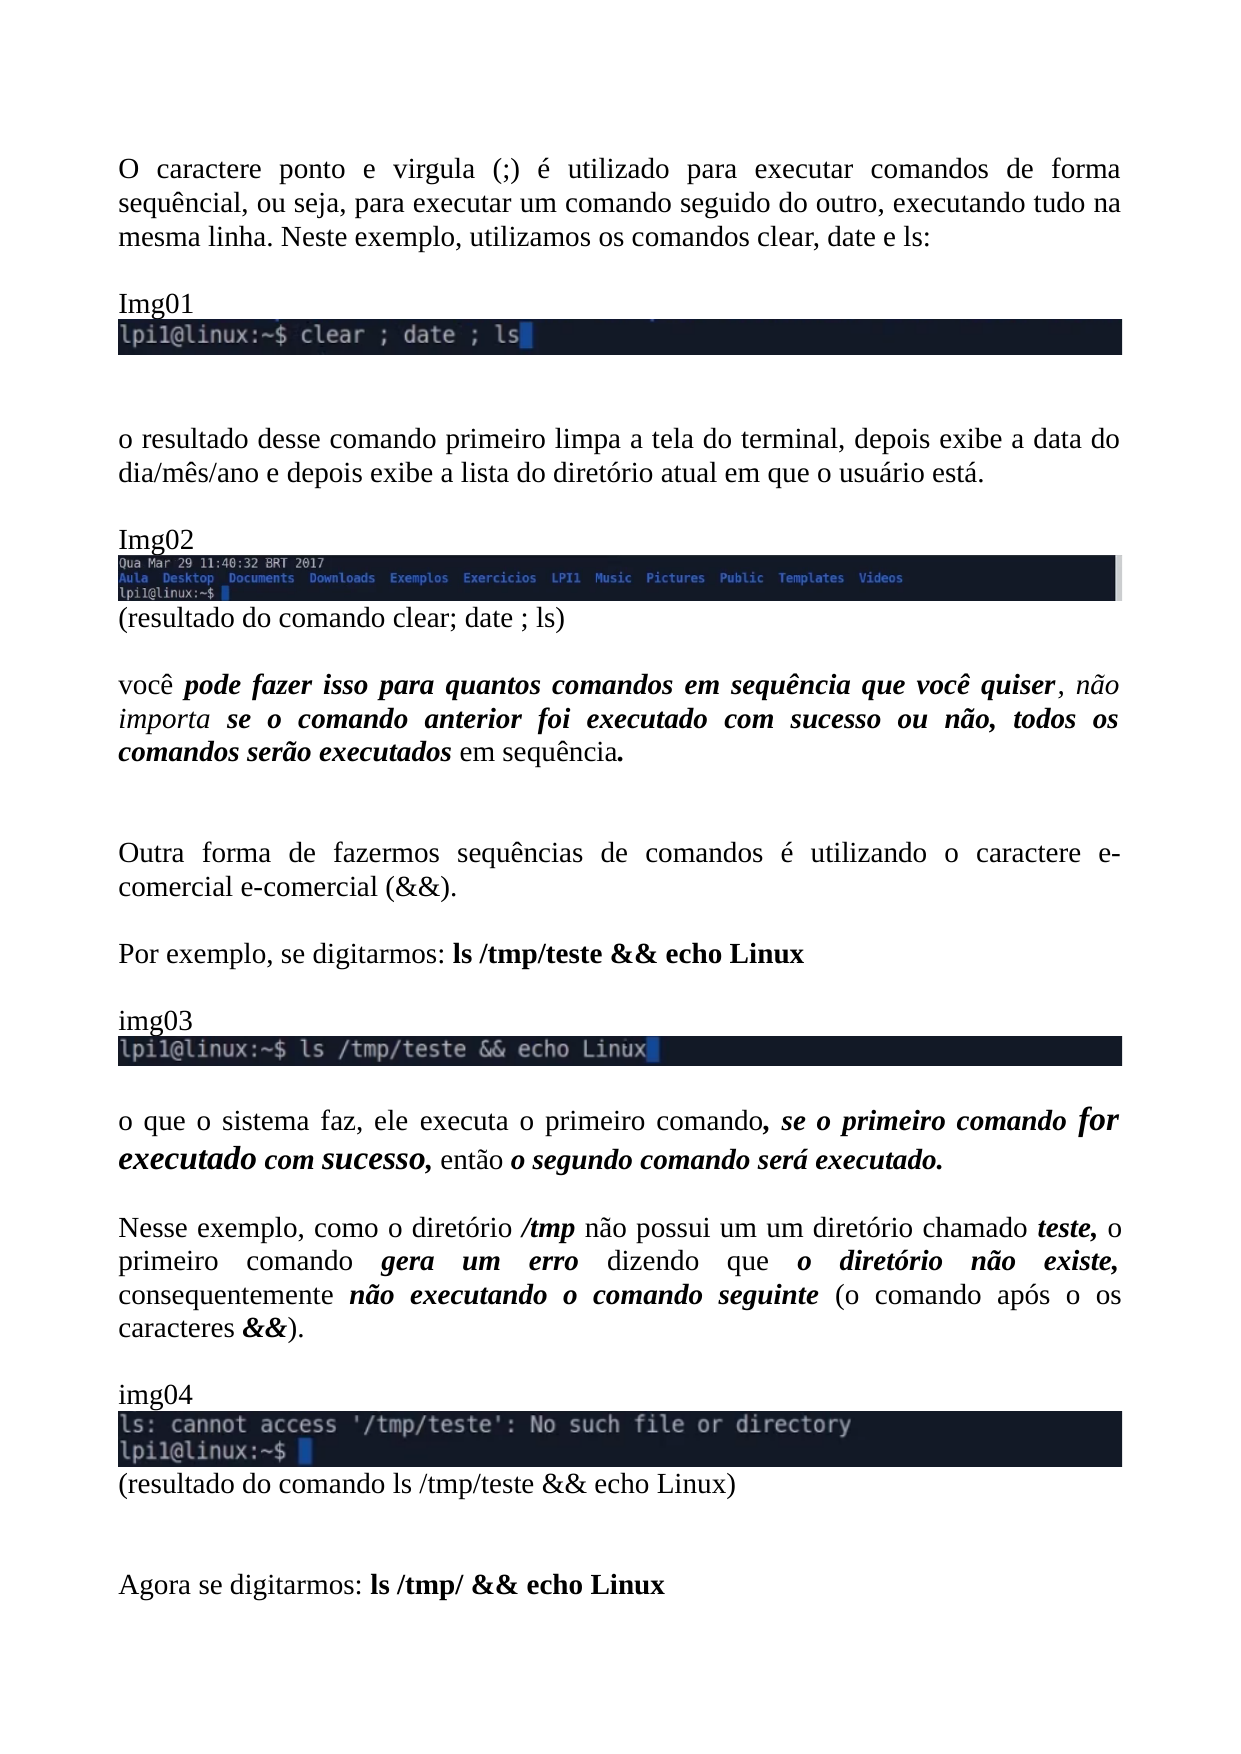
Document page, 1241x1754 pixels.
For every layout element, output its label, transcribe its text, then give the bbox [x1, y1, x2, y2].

text (resultado do comando ls /tmp/teste && echo Linux) [118, 1467, 1122, 1500]
text o que o sistema faz, ele executa o primeiro comando, se o primeiro comando for executado com sucesso, então o segundo comando será executado. [118, 1099, 1122, 1176]
text Img01 [118, 286, 1122, 319]
text você pode fazer isso para quantos comandos em sequência que você quiser, não importa se o comando anterior foi executado com sucesso ou não, todos os comandos serão executados em sequência. [118, 667, 1122, 768]
picture [118, 555, 1123, 601]
text Por exemplo, se digitarmos: ls /tmp/teste && echo Linux [118, 936, 1122, 969]
text o resultado desse comando primeiro limpa a tela do terminal, depois exibe a data do dia/mês/ano e depois exibe a lista do diretório atual em que o usuário está. [118, 421, 1122, 488]
text img03 [118, 1003, 1122, 1036]
text img04 [118, 1377, 1122, 1411]
picture [118, 319, 1123, 355]
picture [118, 1036, 1123, 1066]
text Agora se digitarmos: ls /tmp/ && echo Linux [118, 1567, 1122, 1601]
picture [118, 1411, 1123, 1467]
text Nesse exemplo, como o diretório /tmp não possui um um diretório chamado teste, o primeiro comando gera um erro dizendo que o diretório não existe, consequentemente não executando o comando seguinte (o comando após o os caracteres &&). [118, 1210, 1122, 1344]
text Outra forma de fazermos sequências de comandos é utilizando o caractere e-comercial e-comercial (&&). [118, 835, 1122, 902]
text O caractere ponto e virgula (;) é utilizado para executar comandos de forma sequêncial, ou seja, para executar um comando seguido do outro, executando tudo na mesma linha. Neste exemplo, utilizamos os comandos clear, date e ls: [118, 152, 1122, 252]
text (resultado do comando clear; date ; ls) [118, 601, 1122, 634]
text Img02 [118, 522, 1122, 555]
